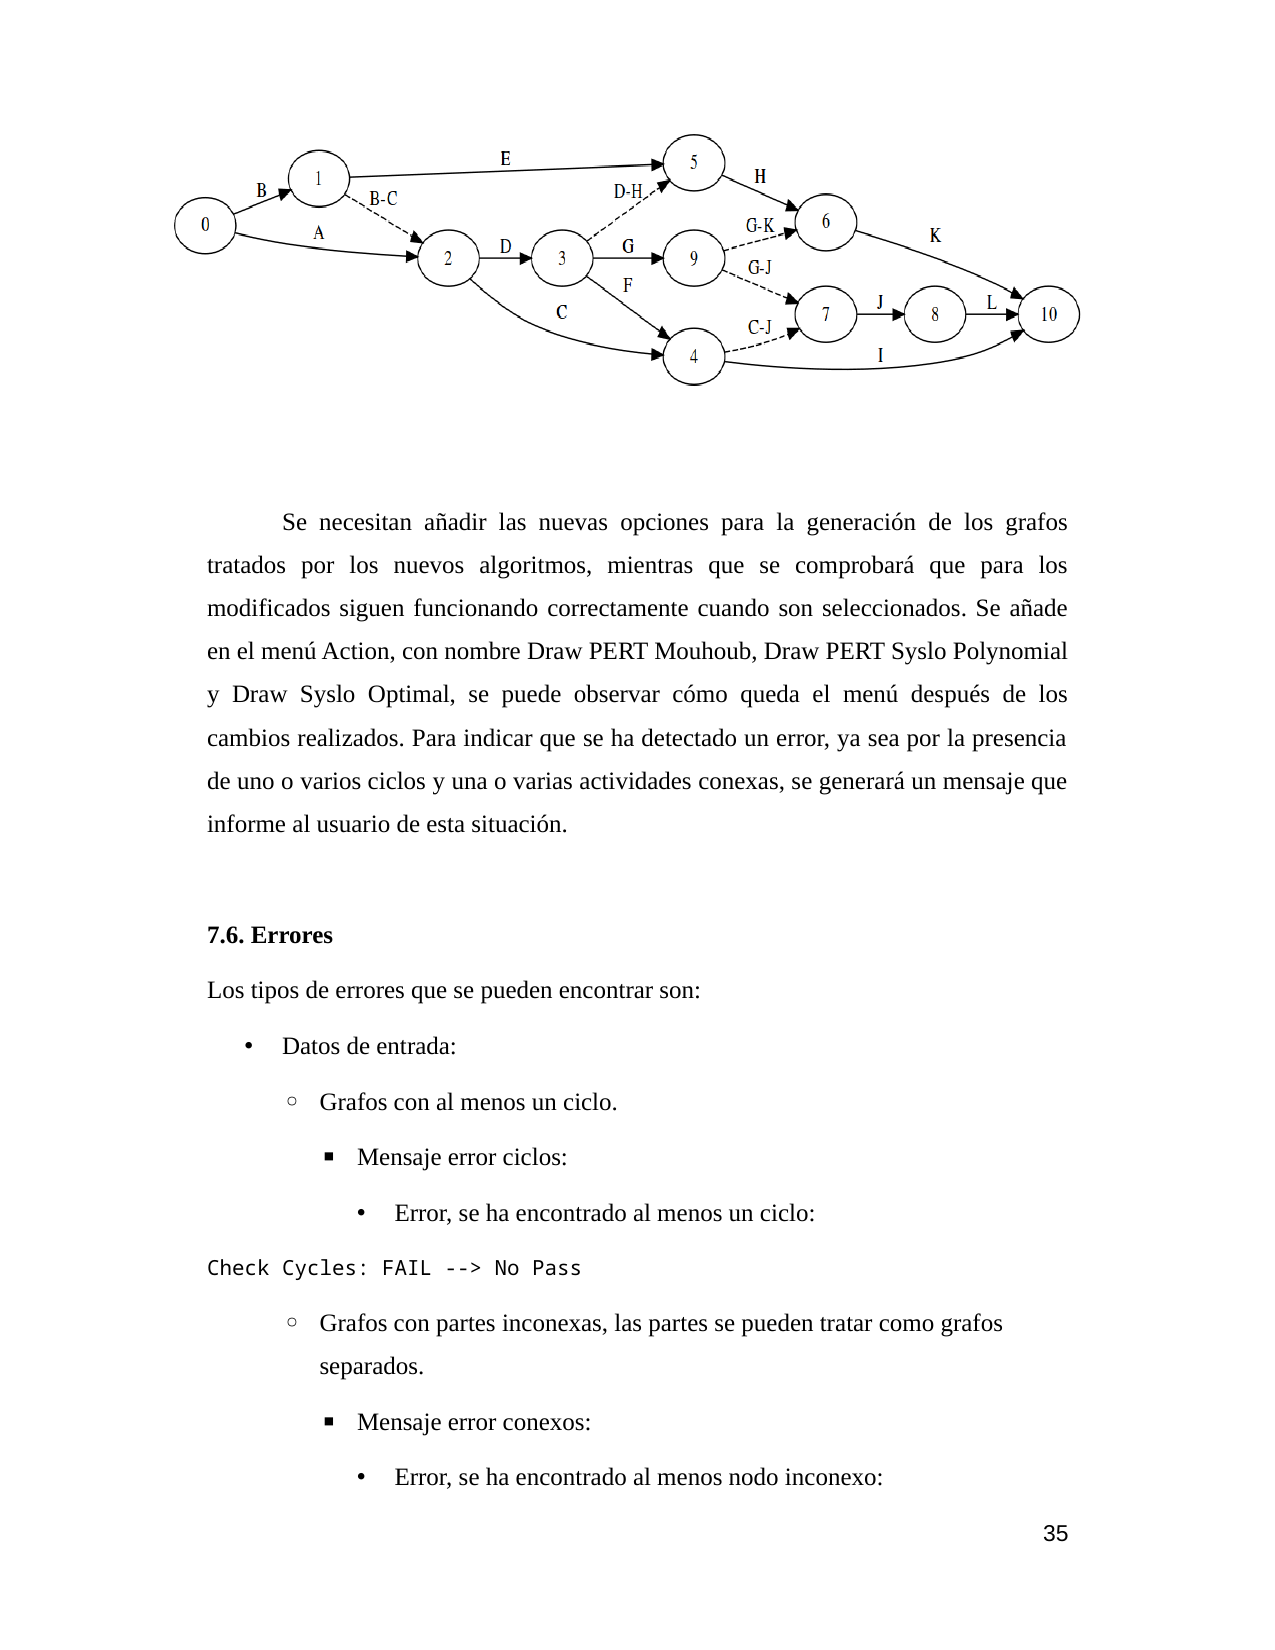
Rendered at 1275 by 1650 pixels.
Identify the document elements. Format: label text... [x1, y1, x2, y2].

list Error, se ha encontrado al menos nodo inconexo: [357, 1462, 1068, 1491]
list Datos de entrada: [244, 1031, 1068, 1060]
list Grafos con partes inconexas, las partes se pueden tratar como grafos separados. [282, 1308, 1068, 1380]
picture [155, 101, 1120, 400]
list Mensaje error conexos: [319, 1407, 1068, 1436]
list Grafos con al menos un ciclo. [282, 1087, 1068, 1115]
text 7.6. Errores [207, 920, 1068, 949]
text Check Cycles: FAIL --> No Pass [207, 1253, 1068, 1282]
text Los tipos de errores que se pueden encontrar son: [207, 976, 1068, 1004]
list Error, se ha encontrado al menos un ciclo: [357, 1198, 1068, 1226]
text Se necesitan añadir las nuevas opciones para la generación de los grafos tratados por los nuevos algoritmos, mientras que se comprobará que para los modificados siguen funcionando correctamente cuando son seleccionados. Se añade en el menú Action, con nombre Draw PERT Mouhoub, Draw PERT Syslo Polynomial y Draw Syslo Optimal, se puede observar cómo queda el menú después de los cambios realizados. Para indicar que se ha detectado un error, ya sea por la presencia de uno o varios ciclos y una o varias actividades conexas, se generará un mensaje que informe al usuario de esta situación. [207, 507, 1068, 838]
list Mensaje error ciclos: [319, 1142, 1068, 1171]
